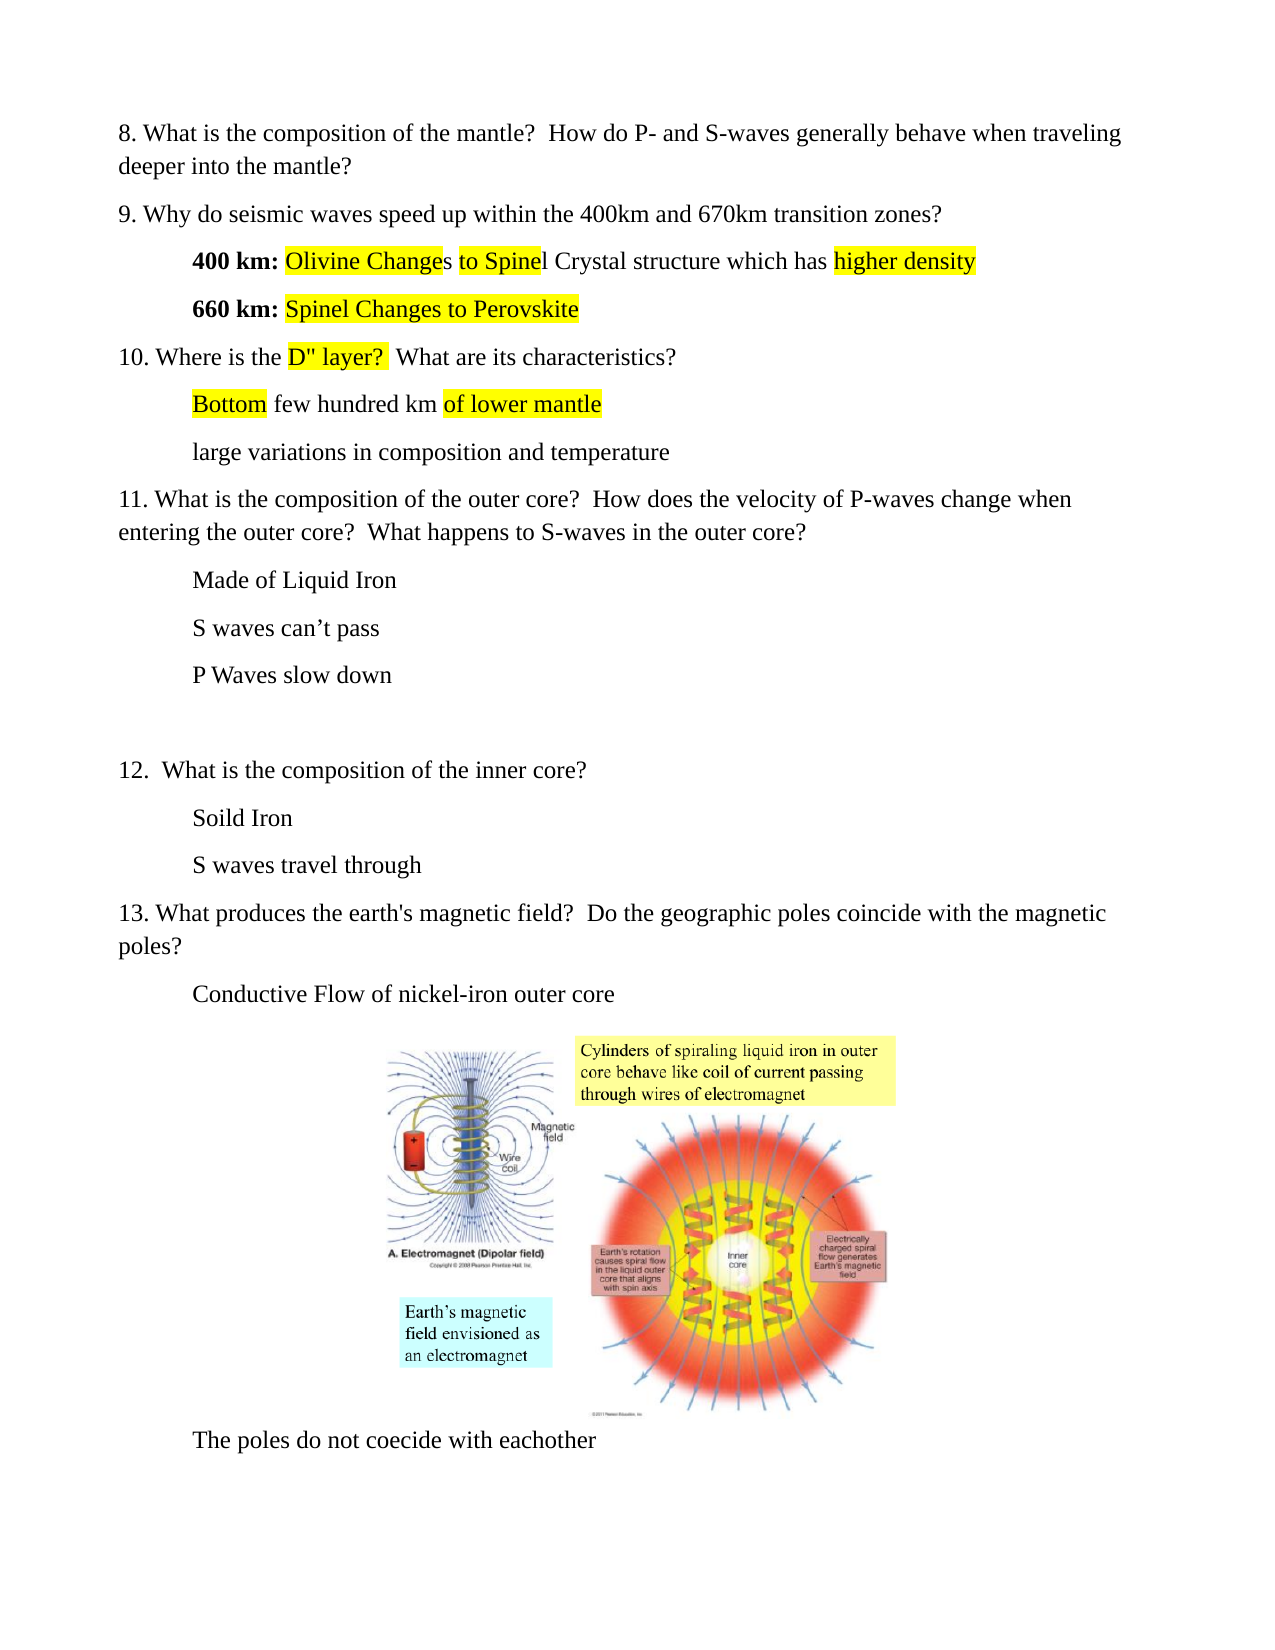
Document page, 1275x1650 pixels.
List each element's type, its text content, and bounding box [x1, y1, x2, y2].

text The poles do not coecide with eachother [192, 1026, 1157, 1453]
text P Waves slow down [192, 660, 1157, 689]
text 660 km: Spinel Changes to Perovskite [192, 294, 1157, 323]
text 400 km: Olivine Changes to Spinel Crystal structure which has higher density [192, 246, 1157, 275]
text 8. What is the composition of the mantle? How do P- and S-waves generally behave when traveling deeper into the mantle? [118, 118, 1157, 180]
picture [373, 1026, 902, 1421]
text 10. Where is the D" layer? What are its characteristics? [118, 342, 1157, 370]
text Conductive Flow of nickel-iron outer core [192, 979, 1157, 1008]
text 13. What produces the earth's magnetic field? Do the geographic poles coincide with the magnetic poles? [118, 898, 1157, 960]
text Bottom few hundred km of lower mantle [192, 389, 1157, 418]
text large variations in composition and temperature [192, 437, 1157, 466]
text S waves travel through [192, 851, 1157, 879]
text 12. What is the composition of the inner core? [118, 755, 1157, 784]
text Made of Liquid Iron [192, 565, 1157, 594]
text S waves can’t pass [192, 613, 1157, 641]
text 11. What is the composition of the outer core? How does the velocity of P-waves change when entering the outer core? What happens to S-waves in the outer core? [118, 484, 1157, 546]
text 9. Why do seismic waves speed up within the 400km and 670km transition zones? [118, 199, 1157, 227]
text Soild Iron [192, 803, 1157, 832]
